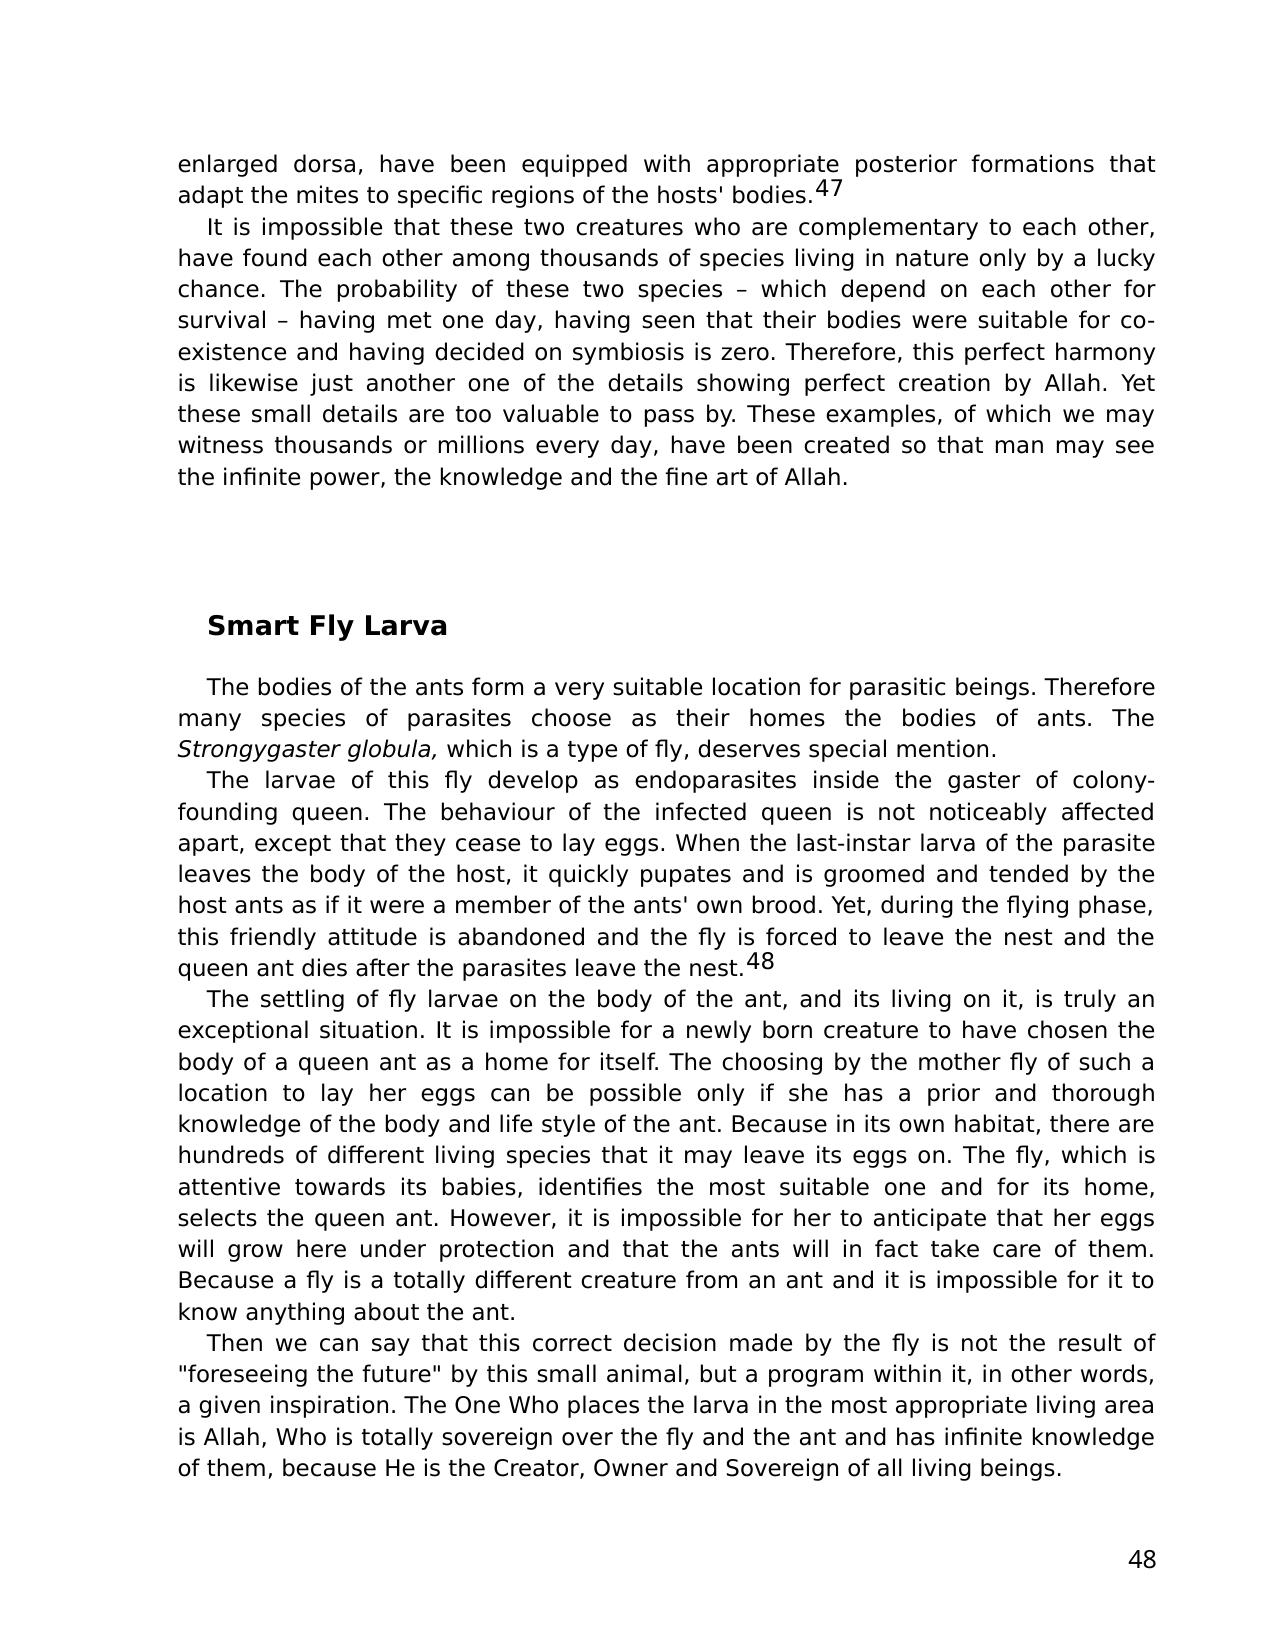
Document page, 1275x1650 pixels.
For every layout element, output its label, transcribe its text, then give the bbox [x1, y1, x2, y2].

text Then we can say that this correct decision made by the fly is not the result of "foreseeing the future" by this small animal, but a program within it, in other words, a given inspiration. The One Who places the larva in the most appropriate living area is Allah, Who is totally sovereign over the fly and the ant and has infinite knowledge of them, because He is the Creator, Owner and Sovereign of all living beings. [177, 1326, 1157, 1482]
text The larvae of this fly develop as endoparasites inside the gaster of colony-founding queen. The behaviour of the infected queen is not noticeably affected apart, except that they cease to lay eggs. When the last-instar larva of the parasite leaves the body of the host, it quickly pupates and is groomed and tended by the host ants as if it were a member of the ants' own brood. Yet, during the flying phase, this friendly attitude is abandoned and the fly is forced to leave the nest and the queen ant dies after the parasites leave the nest.48 [177, 764, 1157, 982]
text enlarged dorsa, have been equipped with appropriate posterior formations that adapt the mites to specific regions of the hosts' bodies.47 [177, 148, 1157, 210]
text The settling of fly larvae on the body of the ant, and its living on it, is truly an exceptional situation. It is impossible for a newly born creature to have chosen the body of a queen ant as a home for itself. The choosing by the mother fly of such a location to lay her eggs can be possible only if she has a prior and thorough knowledge of the body and life style of the ant. Because in its own habitat, there are hundreds of different living species that it may leave its eggs on. The fly, which is attentive towards its babies, identifies the most suitable one and for its home, selects the queen ant. However, it is impossible for her to anticipate that her eggs will grow here under protection and that the ants will in fact take care of them. Because a fly is a totally different creature from an ant and it is impossible for it to know anything about the ant. [177, 982, 1157, 1326]
text Smart Fly Larva [177, 610, 1157, 642]
text The bodies of the ants form a very suitable location for parasitic beings. Therefore many species of parasites choose as their homes the bodies of ants. The Strongygaster globula, which is a type of fly, deserves special mention. [177, 670, 1157, 764]
text It is impossible that these two creatures who are complementary to each other, have found each other among thousands of species living in nature only by a lucky chance. The probability of these two species – which depend on each other for survival – having met one day, having seen that their bodies were suitable for co-existence and having decided on symbiosis is zero. Therefore, this perfect harmony is likewise just another one of the details showing perfect creation by Allah. Yet these small details are too valuable to pass by. These examples, of which we may witness thousands or millions every day, have been created so that man may see the infinite power, the knowledge and the fine art of Allah. [177, 210, 1157, 491]
